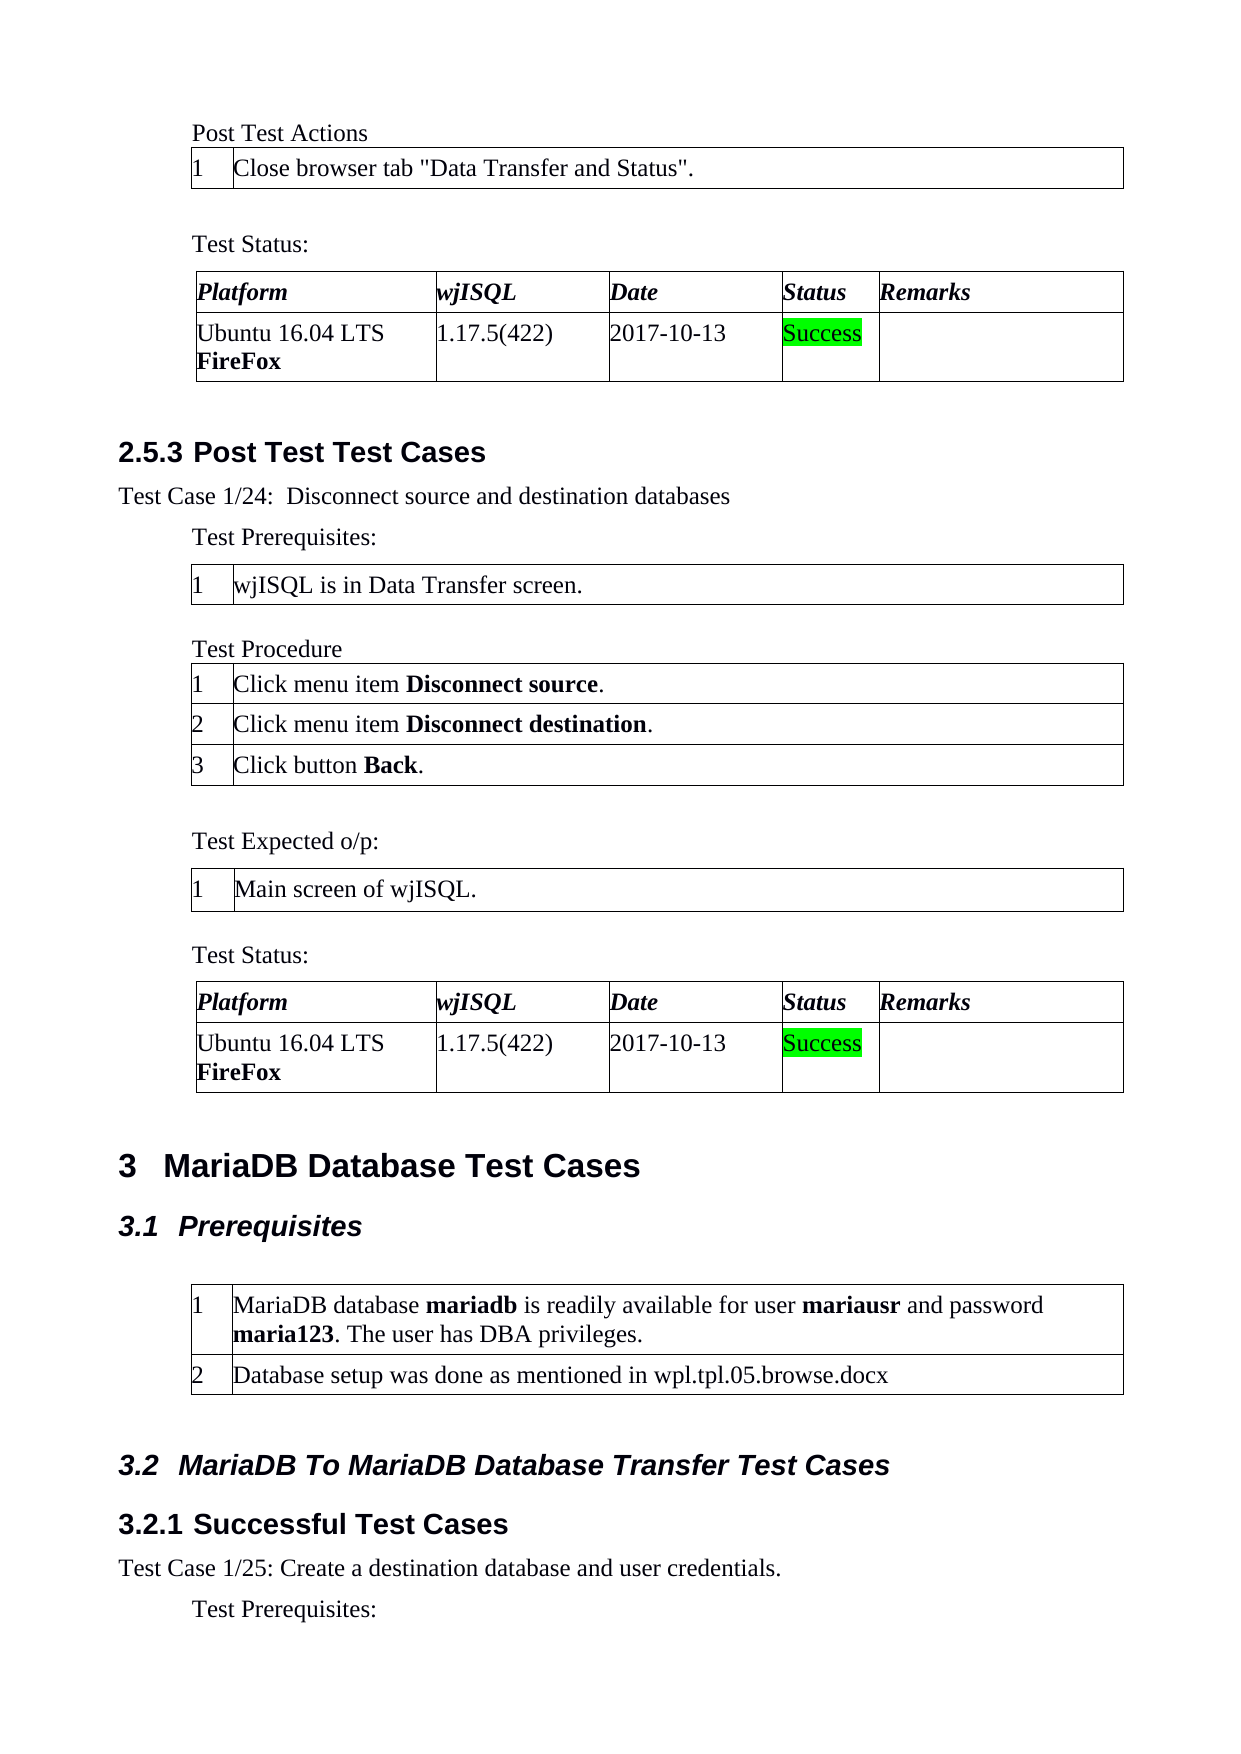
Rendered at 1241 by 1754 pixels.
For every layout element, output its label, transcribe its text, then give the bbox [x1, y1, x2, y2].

table_header 1 [192, 148, 233, 188]
table_header Platform [197, 982, 436, 1022]
table_header Remarks [880, 982, 1123, 1022]
table_header Platform [197, 272, 436, 311]
table_cell 2017-10-13 [610, 1023, 782, 1091]
text Test Case 1/25: Create a destination database and user credentials. [118, 1553, 1122, 1582]
table_header 1 [192, 1285, 232, 1353]
table_header 1 [192, 869, 234, 911]
table_cell 2017-10-13 [610, 313, 782, 381]
text Test Prerequisites: [118, 1594, 1122, 1623]
text Post Test Actions [118, 118, 1122, 147]
table_header Date [610, 982, 782, 1022]
table_cell Database setup was done as mentioned in wpl.tpl.05.browse.docx [233, 1355, 1123, 1394]
table_header Remarks [880, 272, 1123, 311]
table_header wjISQL [437, 982, 609, 1022]
table_cell 3 [192, 745, 233, 784]
subtitle Successful Test Cases [118, 1507, 1122, 1541]
text Test Expected o/p: [118, 826, 1122, 855]
table_header Status [783, 272, 879, 311]
table_header 1 [192, 565, 233, 604]
subtitle Post Test Test Cases [118, 435, 1122, 469]
table_cell [880, 313, 1123, 381]
table_header MariaDB database mariadb is readily available for user mariausr and password maria123. The user has DBA privileges. [233, 1285, 1123, 1353]
subtitle MariaDB Database Test Cases [118, 1146, 1122, 1184]
table_cell 1.17.5(422) [437, 313, 609, 381]
table_cell Click menu item Disconnect destination. [234, 704, 1123, 744]
table_header 1 [192, 664, 233, 703]
table_cell [880, 1023, 1123, 1091]
subtitle Prerequisites [118, 1209, 1122, 1243]
table_cell Ubuntu 16.04 LTS FireFox [197, 313, 436, 381]
table_cell Click button Back. [234, 745, 1123, 784]
table_cell Success [783, 313, 879, 381]
table_cell 2 [192, 704, 233, 744]
table_header Status [783, 982, 879, 1022]
table_cell Ubuntu 16.04 LTS FireFox [197, 1023, 436, 1091]
text Test Status: [118, 229, 1122, 258]
table_cell Success [783, 1023, 879, 1091]
text Test Procedure [118, 634, 1122, 662]
table_cell 1.17.5(422) [437, 1023, 609, 1091]
table_cell 2 [192, 1355, 232, 1394]
table_header Date [610, 272, 782, 311]
table_header Main screen of wjISQL. [235, 869, 1123, 911]
table_header wjISQL [437, 272, 609, 311]
subtitle MariaDB To MariaDB Database Transfer Test Cases [118, 1448, 1122, 1482]
text Test Case 1/24: Disconnect source and destination databases [118, 481, 1122, 510]
text Test Prerequisites: [118, 522, 1122, 551]
table_header Close browser tab "Data Transfer and Status". [234, 148, 1123, 188]
table_header Click menu item Disconnect source. [234, 664, 1123, 703]
table_header wjISQL is in Data Transfer screen. [234, 565, 1123, 604]
text Test Status: [118, 940, 1122, 969]
